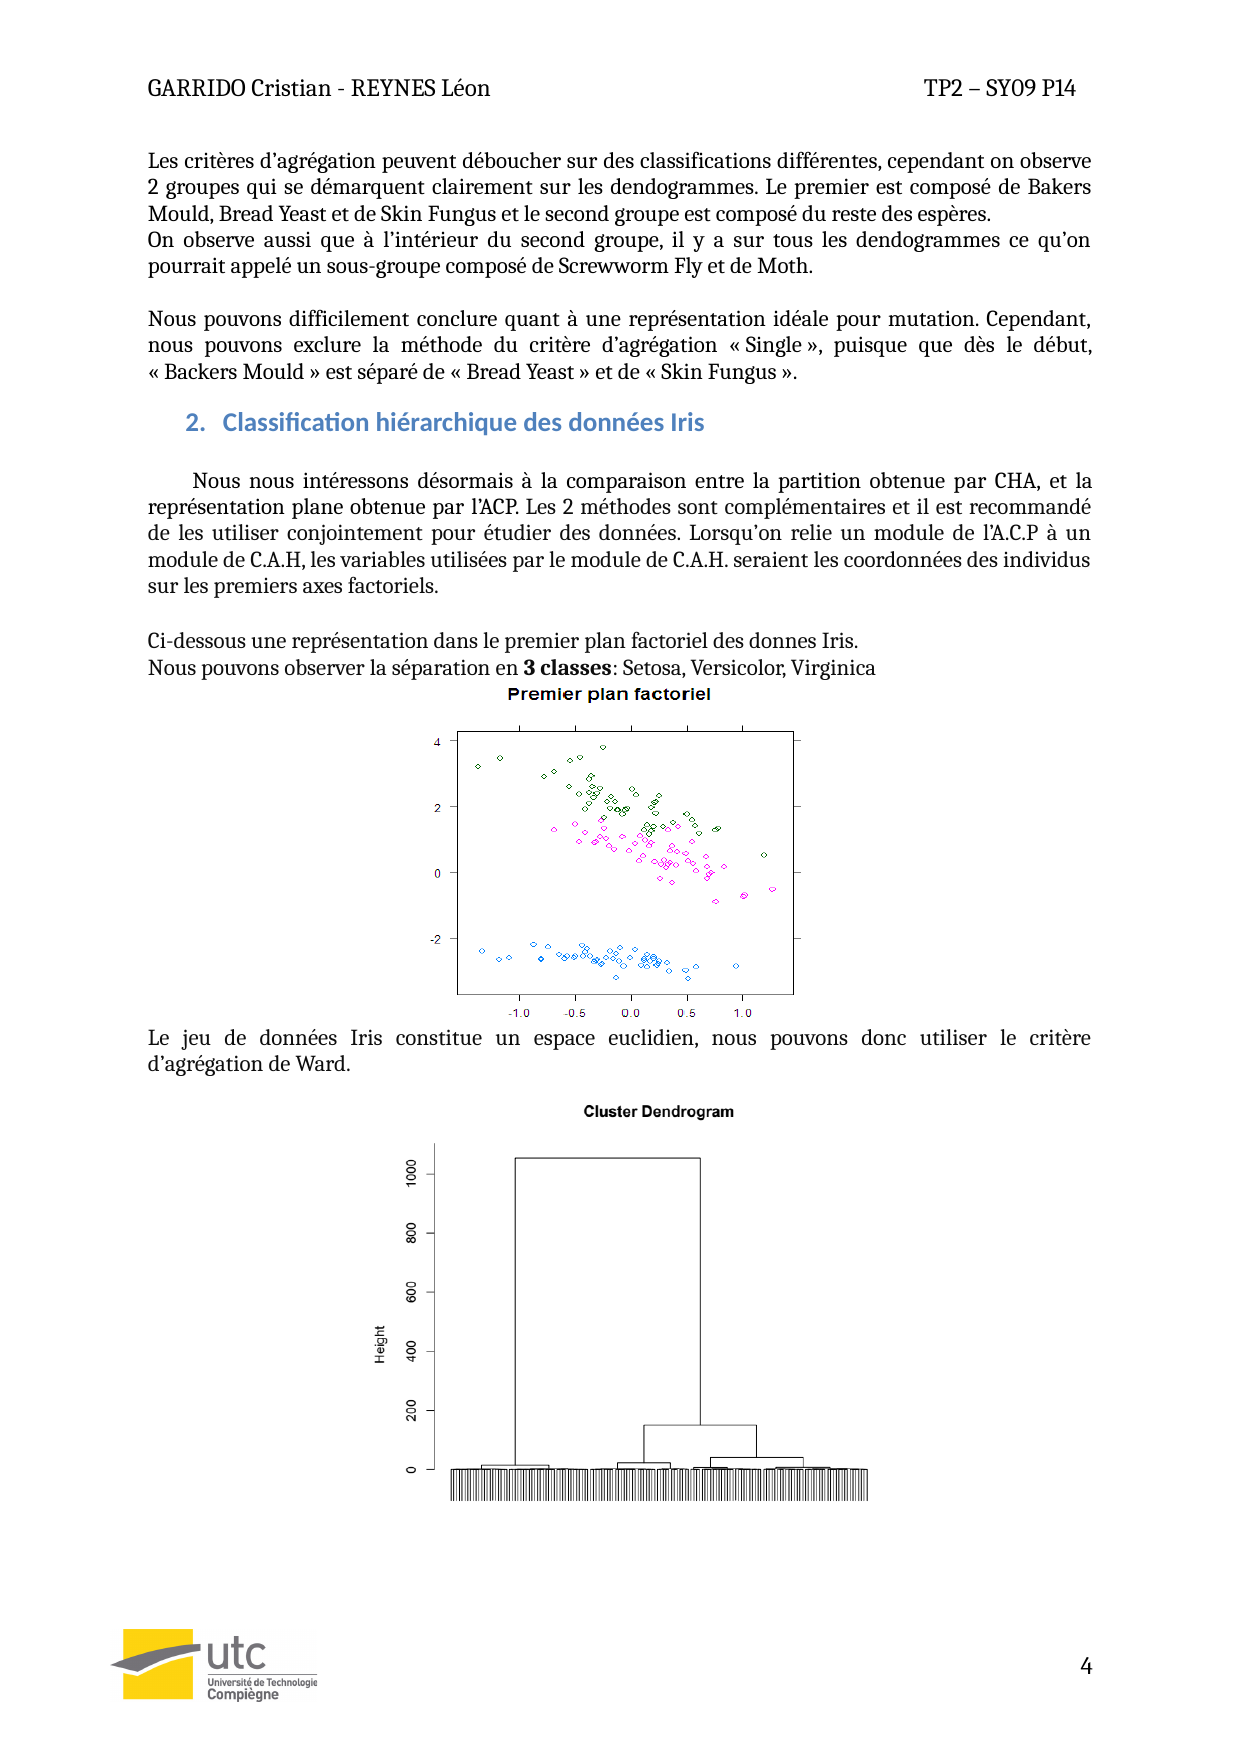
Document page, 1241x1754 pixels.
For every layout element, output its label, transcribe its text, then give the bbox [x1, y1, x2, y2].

picture [110, 1629, 318, 1702]
text Ci-dessous une représentation dans le premier plan factoriel des donnes Iris. [148, 628, 1093, 654]
subtitle Classification hiérarchique des données Iris [185, 406, 1093, 439]
text On observe aussi que à l’intérieur du second groupe, il y a sur tous les dendogrammes ce qu’on pourrait appelé un sous-groupe composé de Screwworm Fly et de Moth. [148, 227, 1093, 279]
text Nous nous intéressons désormais à la comparaison entre la partition obtenue par CHA, et la représentation plane obtenue par l’ACP. Les 2 méthodes sont complémentaires et il est recommandé de les utiliser conjointement pour étudier des données. Lorsqu’on relie un module de l’A.C.P à un module de C.A.H, les variables utilisées par le module de C.A.H. seraient les coordonnées des individus sur les premiers axes factoriels. [148, 467, 1093, 599]
text Nous pouvons difficilement conclure quant à une représentation idéale pour mutation. Cependant, nous pouvons exclure la méthode du critère d’agrégation « Single », puisque que dès le début, « Backers Mould » est séparé de « Bread Yeast » et de « Skin Fungus ». [148, 306, 1093, 385]
text Le jeu de données Iris constitue un espace euclidien, nous pouvons donc utiliser le critère d’agrégation de Ward. [148, 1025, 1093, 1077]
picture [425, 680, 816, 1025]
text Les critères d’agrégation peuvent déboucher sur des classifications différentes, cependant on observe 2 groupes qui se démarquent clairement sur les dendogrammes. Le premier est composé de Bakers Mould, Bread Yeast et de Skin Fungus et le second groupe est composé du reste des espères. [148, 148, 1093, 227]
text Nous pouvons observer la séparation en 3 classes: Setosa, Versicolor, Virginica [148, 654, 1093, 681]
